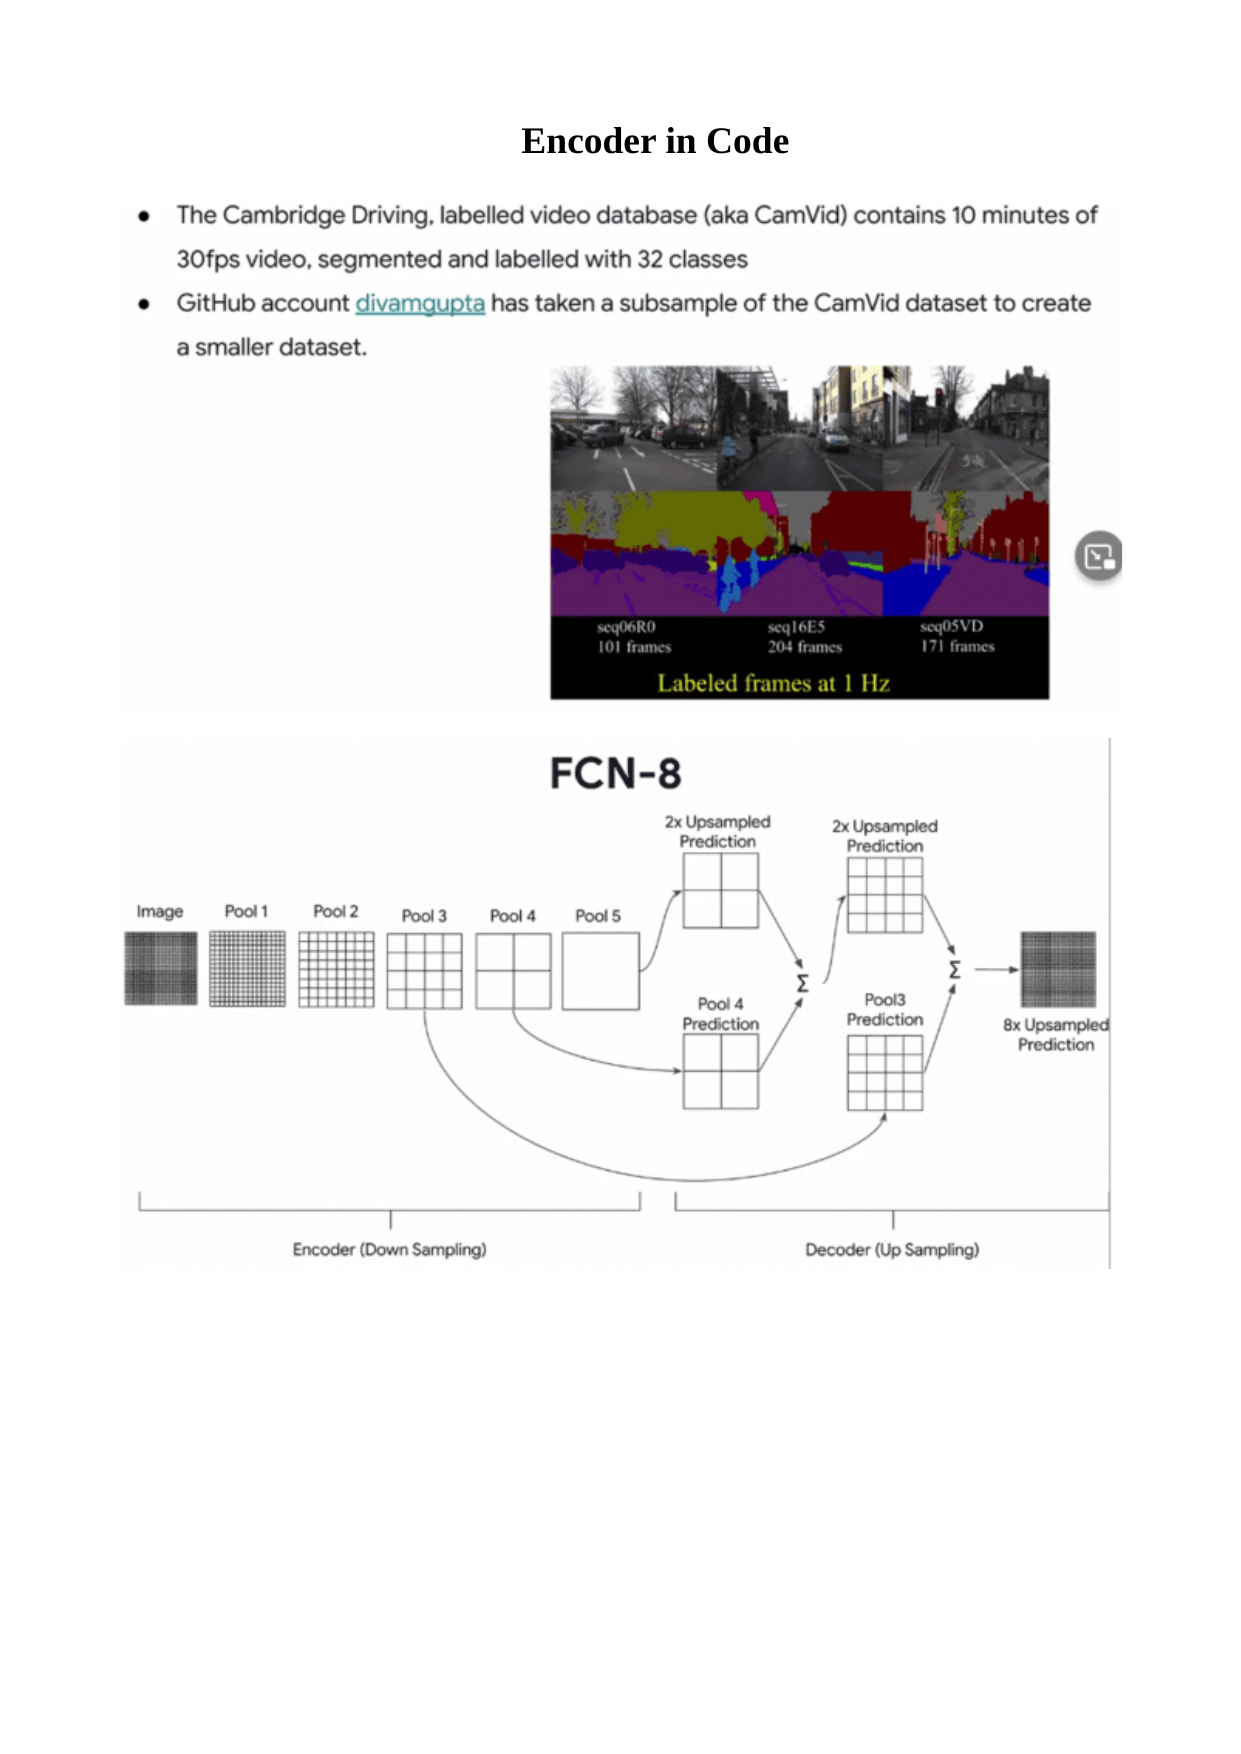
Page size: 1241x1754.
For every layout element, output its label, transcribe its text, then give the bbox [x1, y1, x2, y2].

subtitle Encoder in Code [118, 118, 1122, 161]
picture [118, 738, 1123, 1269]
picture [118, 202, 1123, 711]
